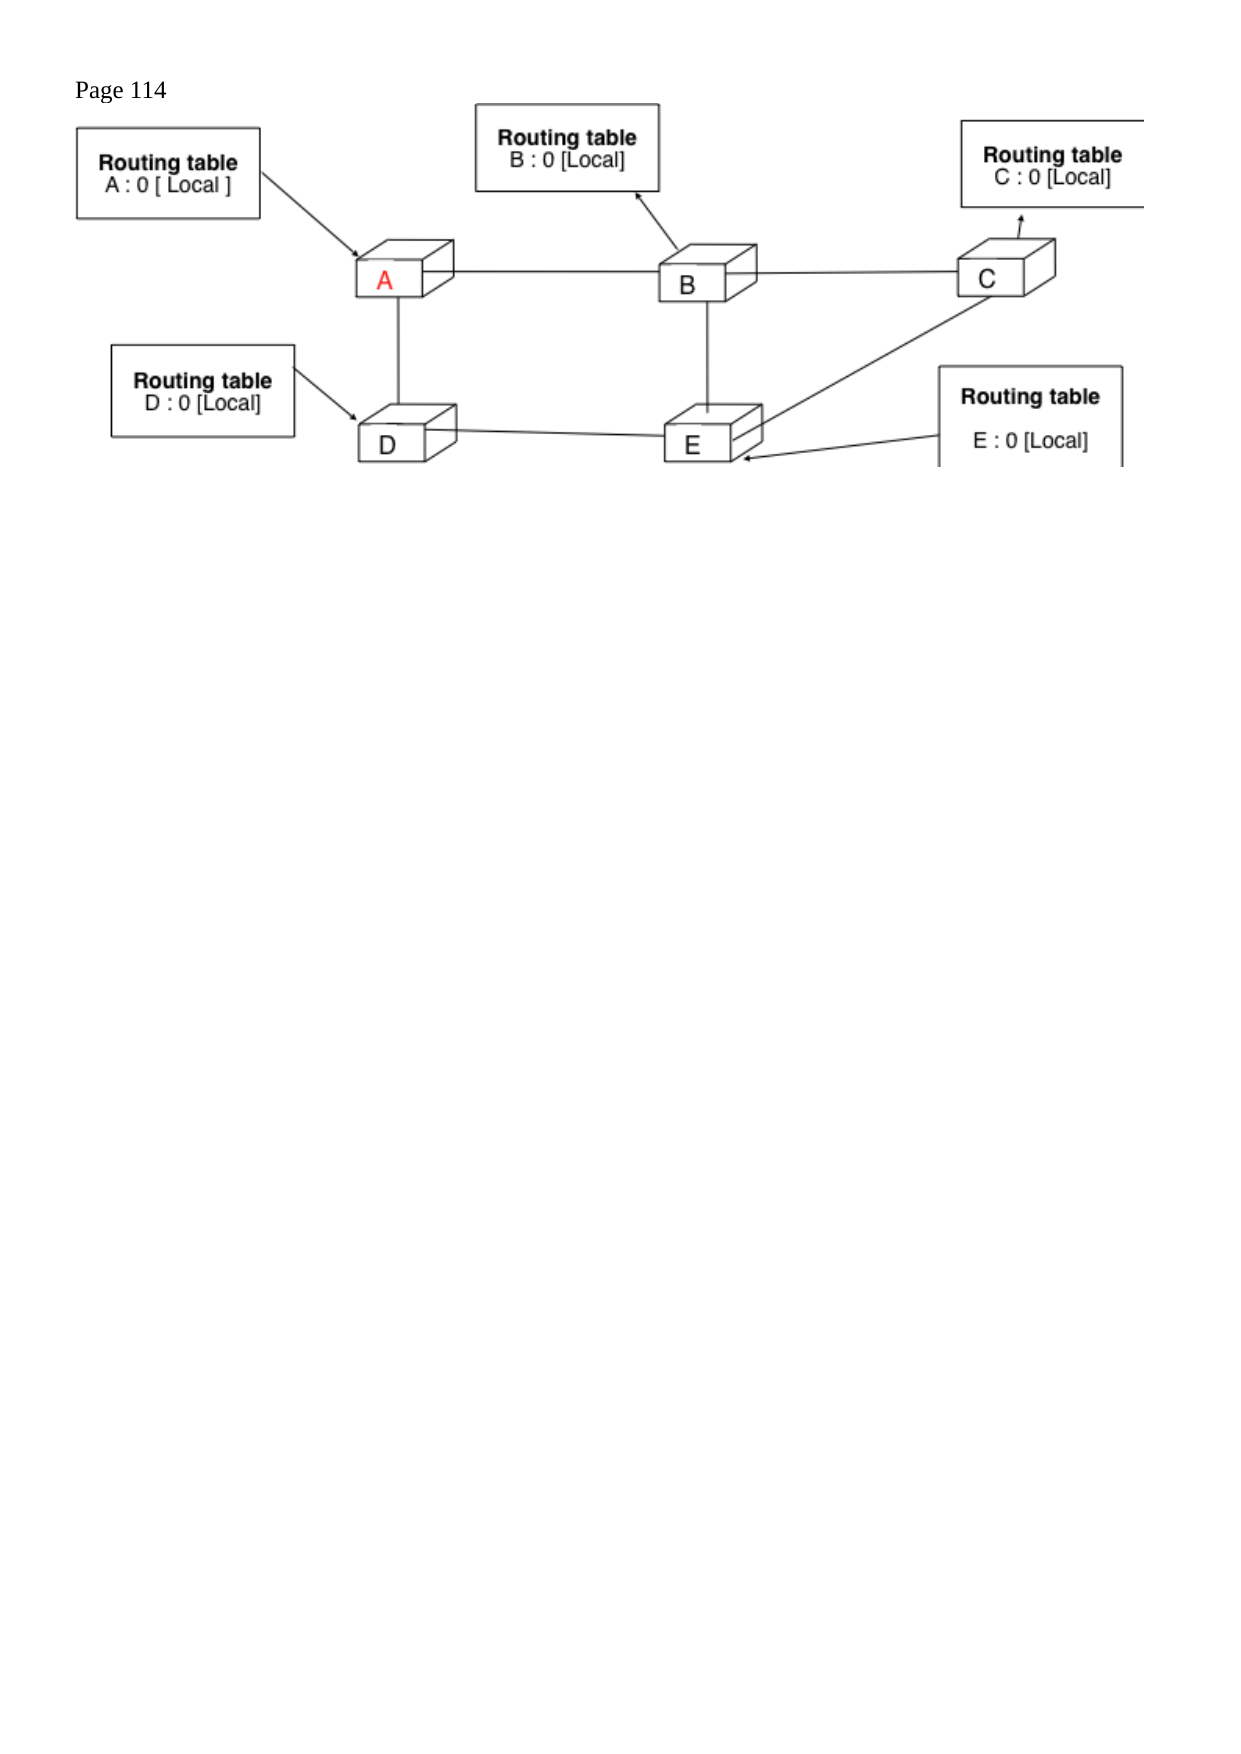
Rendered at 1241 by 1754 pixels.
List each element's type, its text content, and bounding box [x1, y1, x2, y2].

picture [75, 103, 1144, 467]
text Page 114 [75, 75, 1165, 466]
